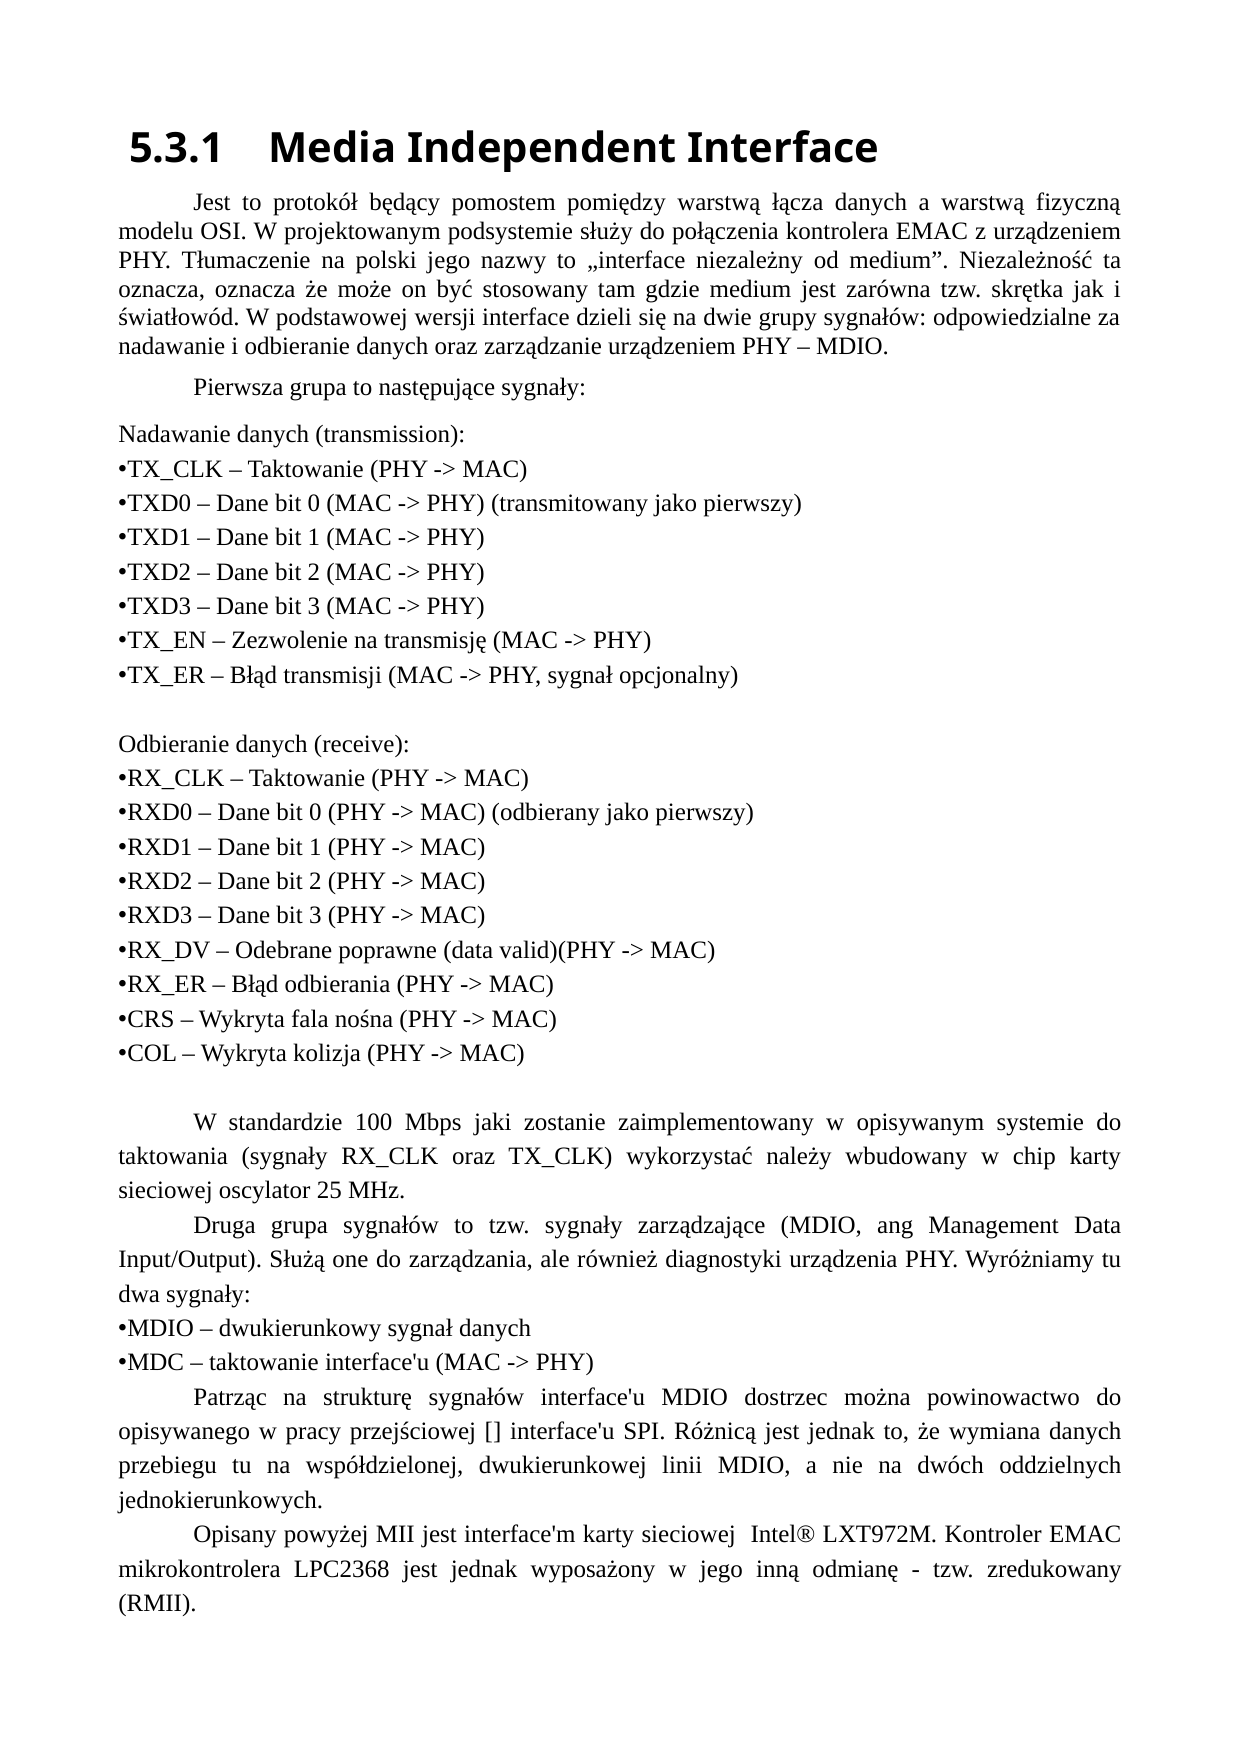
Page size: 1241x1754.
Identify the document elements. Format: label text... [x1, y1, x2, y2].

text W standardzie 100 Mbps jaki zostanie zaimplementowany w opisywanym systemie do taktowania (sygnały RX_CLK oraz TX_CLK) wykorzystać należy wbudowany w chip karty sieciowej oscylator 25 MHz. [118, 1101, 1122, 1204]
text Odbieranie danych (receive): [118, 723, 1122, 757]
list COL – Wykryta kolizja (PHY -> MAC) [118, 1032, 1122, 1067]
text Druga grupa sygnałów to tzw. sygnały zarządzające (MDIO, ang Management Data Input/Output). Służą one do zarządzania, ale również diagnostyki urządzenia PHY. Wyróżniamy tu dwa sygnały: [118, 1204, 1122, 1307]
text Nadawanie danych (transmission): [118, 414, 1122, 448]
list RXD3 – Dane bit 3 (PHY -> MAC) [118, 895, 1122, 929]
list RX_DV – Odebrane poprawne (data valid)(PHY -> MAC) [118, 929, 1122, 964]
list RXD2 – Dane bit 2 (PHY -> MAC) [118, 861, 1122, 895]
list TX_ER – Błąd transmisji (MAC -> PHY, sygnał opcjonalny) [118, 654, 1122, 689]
list CRS – Wykryta fala nośna (PHY -> MAC) [118, 998, 1122, 1032]
list TXD2 – Dane bit 2 (MAC -> PHY) [118, 551, 1122, 586]
list MDIO – dwukierunkowy sygnał danych [118, 1307, 1122, 1342]
text Patrząc na strukturę sygnałów interface'u MDIO dostrzec można powinowactwo do opisywanego w pracy przejściowej [] interface'u SPI. Różnicą jest jednak to, że wymiana danych przebiegu tu na współdzielonej, dwukierunkowej linii MDIO, a nie na dwóch oddzielnych jednokierunkowych. [118, 1376, 1122, 1514]
list RX_ER – Błąd odbierania (PHY -> MAC) [118, 964, 1122, 998]
text Opisany powyżej MII jest interface'm karty sieciowej Intel® LXT972M. Kontroler EMAC mikrokontrolera LPC2368 jest jednak wyposażony w jego inną odmianę - tzw. zredukowany (RMII). [118, 1514, 1122, 1617]
list TXD0 – Dane bit 0 (MAC -> PHY) (transmitowany jako pierwszy) [118, 482, 1122, 517]
list TX_CLK – Taktowanie (PHY -> MAC) [118, 448, 1122, 482]
text Jest to protokół będący pomostem pomiędzy warstwą łącza danych a warstwą fizyczną modelu OSI. W projektowanym podsystemie służy do połączenia kontrolera EMAC z urządzeniem PHY. Tłumaczenie na polski jego nazwy to „interface niezależny od medium”. Niezależność ta oznacza, oznacza że może on być stosowany tam gdzie medium jest zarówna tzw. skrętka jak i światłowód. W podstawowej wersji interface dzieli się na dwie grupy sygnałów: odpowiedzialne za nadawanie i odbieranie danych oraz zarządzanie urządzeniem PHY – MDIO. [118, 187, 1122, 360]
list RX_CLK – Taktowanie (PHY -> MAC) [118, 757, 1122, 792]
subtitle Media Independent Interface [118, 118, 1122, 175]
list TXD3 – Dane bit 3 (MAC -> PHY) [118, 586, 1122, 620]
list MDC – taktowanie interface'u (MAC -> PHY) [118, 1342, 1122, 1376]
text Pierwsza grupa to następujące sygnały: [118, 372, 1122, 401]
list TXD1 – Dane bit 1 (MAC -> PHY) [118, 517, 1122, 551]
list RXD1 – Dane bit 1 (PHY -> MAC) [118, 826, 1122, 861]
list TX_EN – Zezwolenie na transmisję (MAC -> PHY) [118, 620, 1122, 654]
list RXD0 – Dane bit 0 (PHY -> MAC) (odbierany jako pierwszy) [118, 792, 1122, 826]
